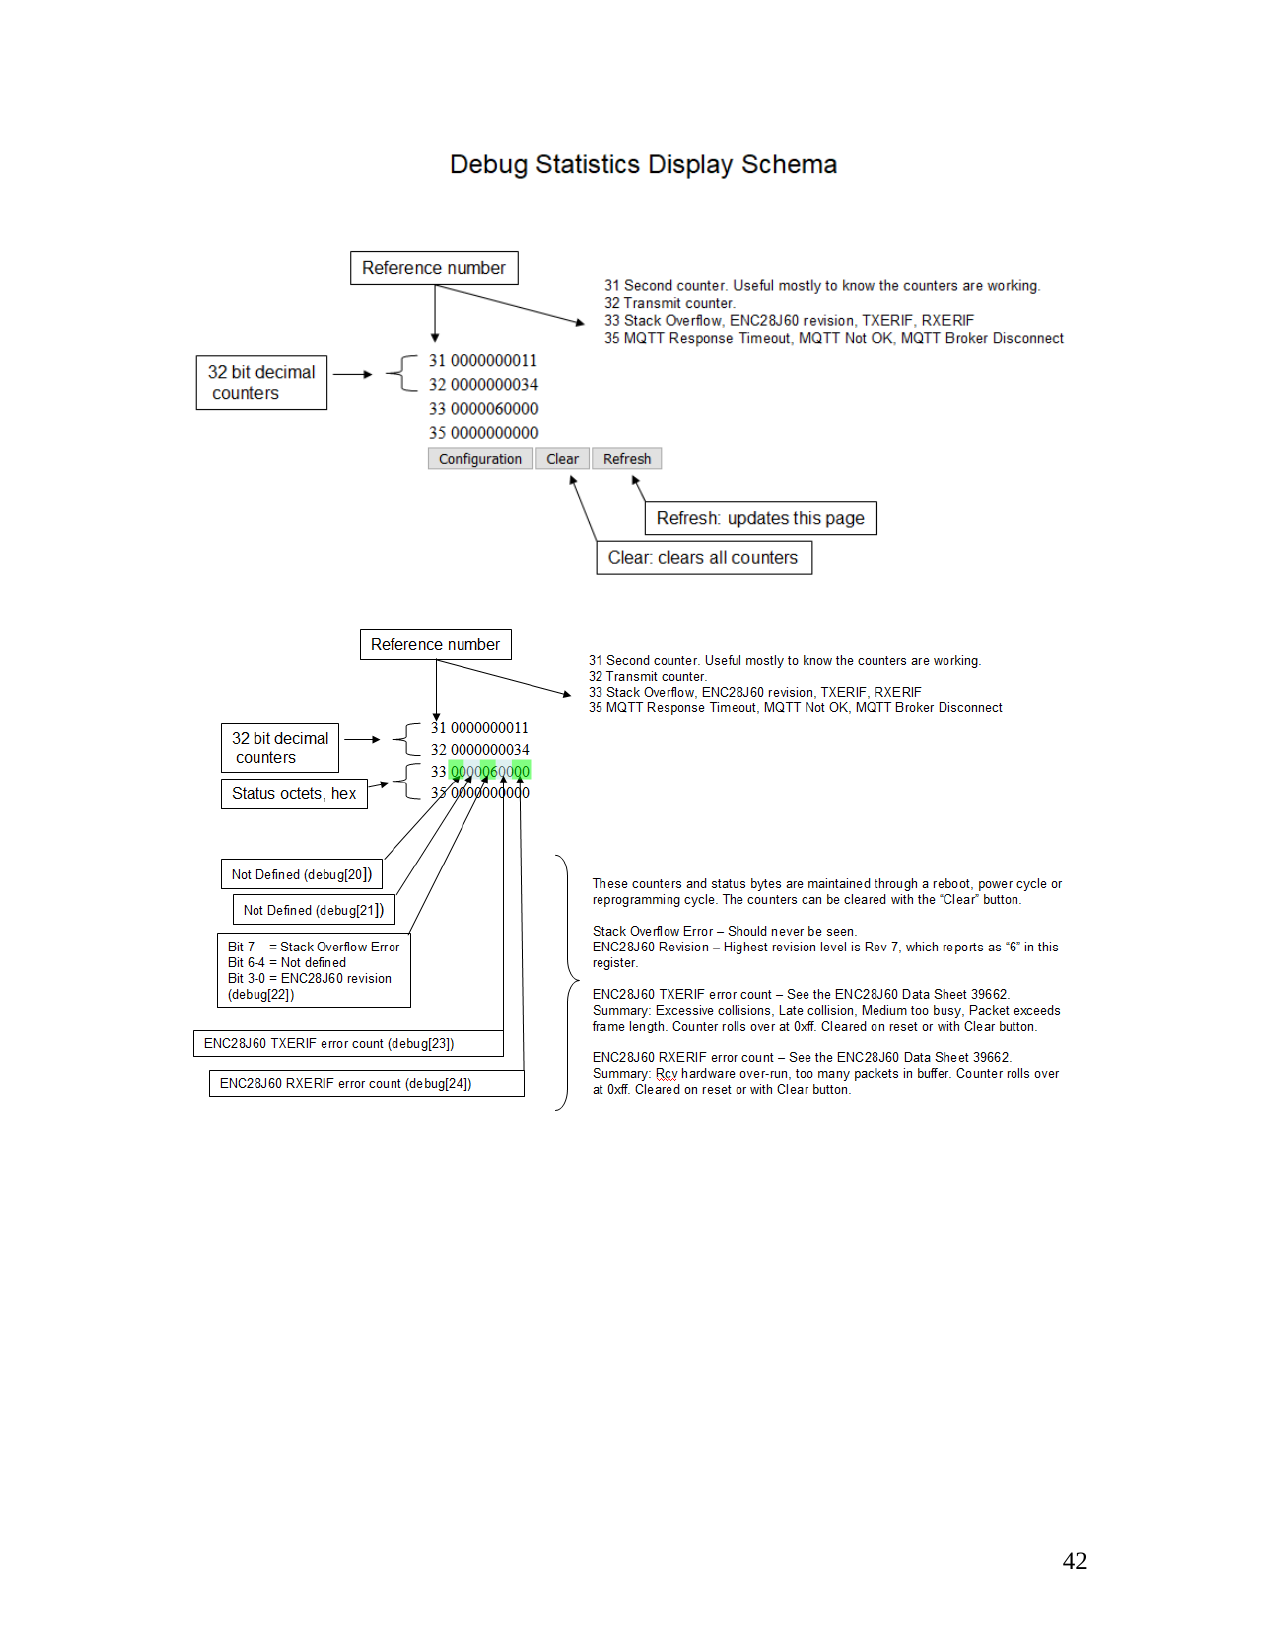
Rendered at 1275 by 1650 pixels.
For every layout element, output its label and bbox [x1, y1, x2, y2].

picture [187, 149, 1083, 589]
picture [187, 617, 1082, 1115]
